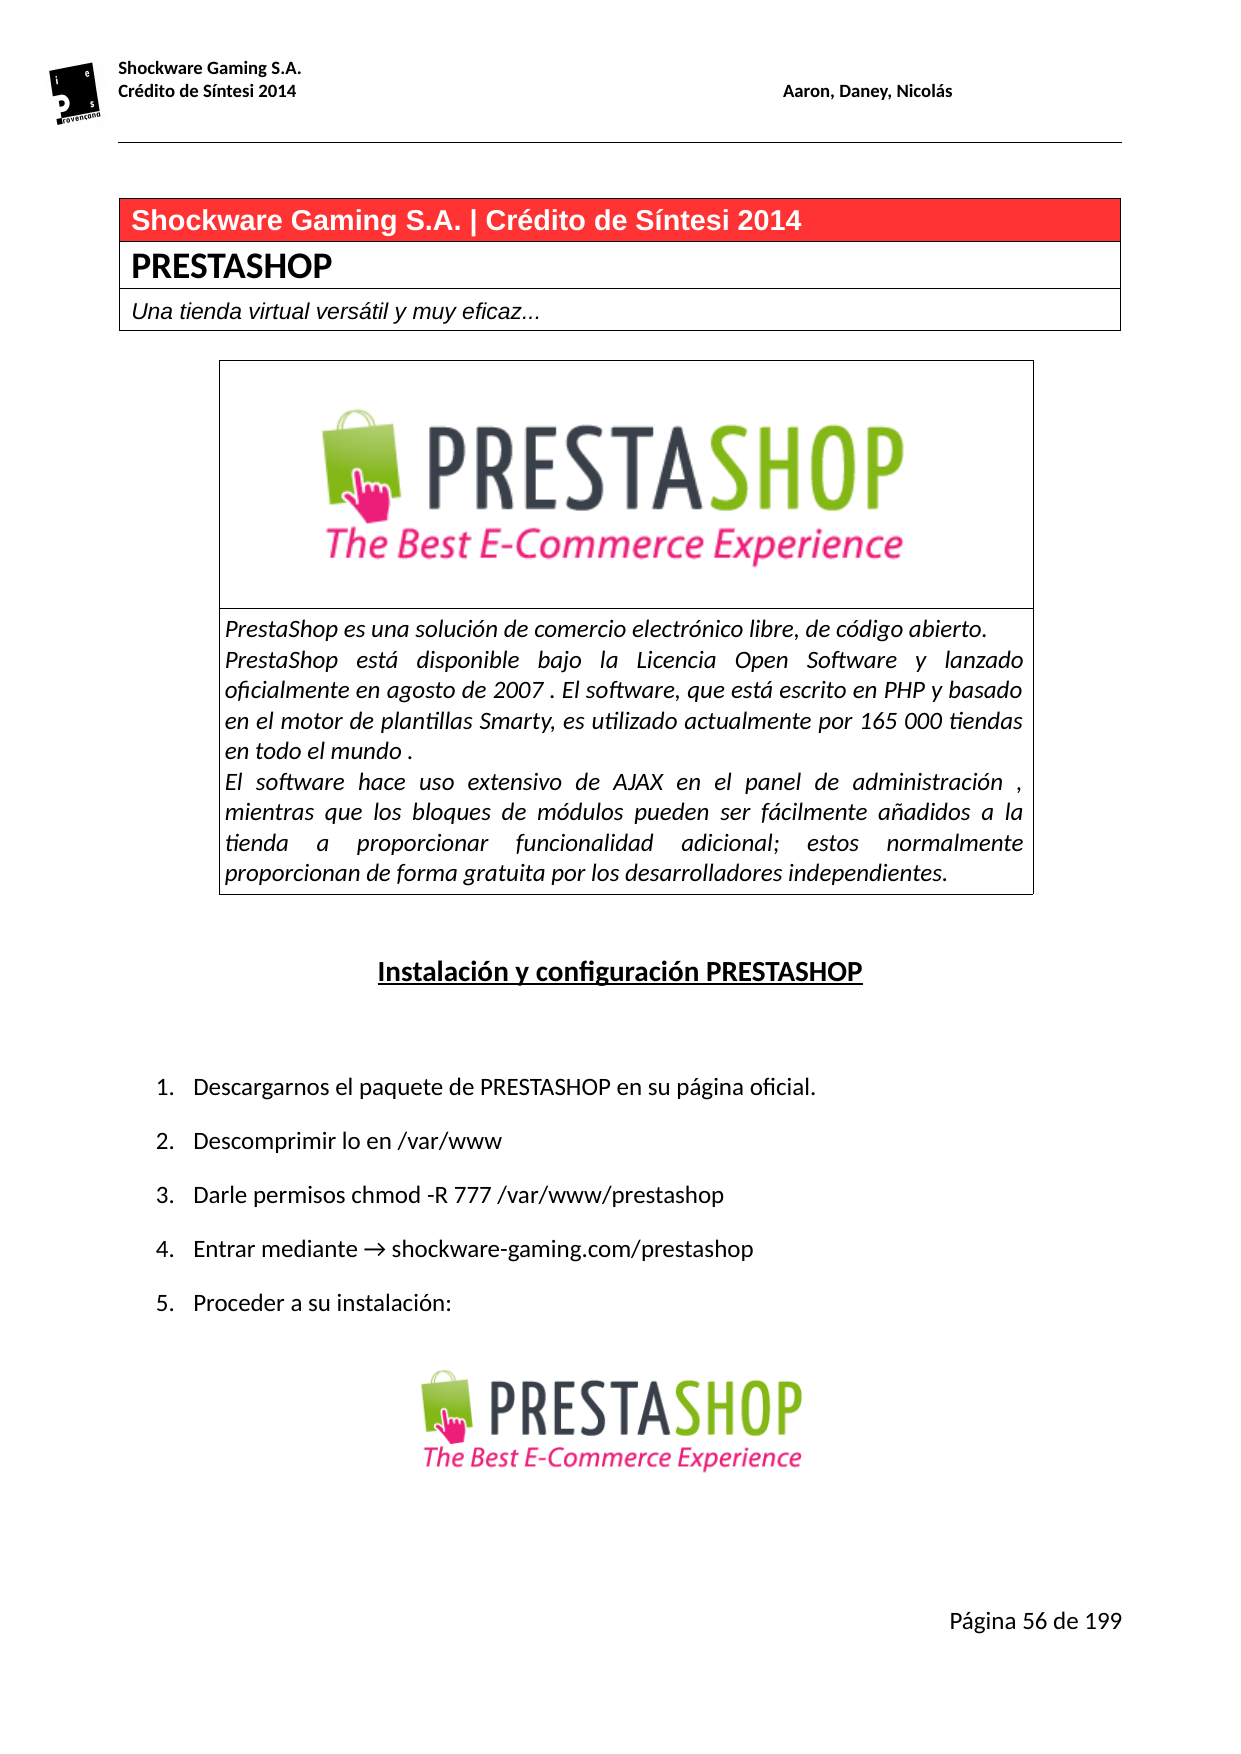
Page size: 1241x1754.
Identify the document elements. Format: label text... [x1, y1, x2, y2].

table_header Shockware Gaming S.A. | Crédito de Síntesi 2014 [120, 199, 1120, 241]
picture [43, 56, 110, 130]
picture [284, 365, 968, 602]
table_header [220, 361, 1033, 607]
text Instalación y configuración PRESTASHOP [118, 953, 1122, 988]
list Entrar mediante → shockware-gaming.com/prestashop [156, 1233, 1122, 1264]
table_cell PrestaShop es una solución de comercio electrónico libre, de código abierto. PrestaShop está disponible bajo la Licencia Open Software y lanzado oficialmente en agosto de 2007 . El software, que está escrito en PHP y basado en el motor de plantillas Smarty, es utilizado actualmente por 165 000 tiendas en todo el mundo . El software hace uso extensivo de AJAX en el panel de administración , mientras que los bloques de módulos pueden ser fácilmente añadidos a la tienda a proporcionar funcionalidad adicional; estos normalmente proporcionan de forma gratuita por los desarrolladores independientes. [220, 609, 1033, 894]
table_cell Una tienda virtual versátil y muy eficaz... [120, 289, 1120, 330]
list Proceder a su instalación: [156, 1287, 1122, 1318]
list Descomprimir lo en /var/www [156, 1125, 1122, 1156]
table_cell PRESTASHOP [120, 242, 1120, 288]
list Descargarnos el paquete de PRESTASHOP en su página oficial. [156, 1071, 1122, 1102]
list Darle permisos chmod -R 777 /var/www/prestashop [156, 1179, 1122, 1210]
picture [396, 1341, 844, 1495]
